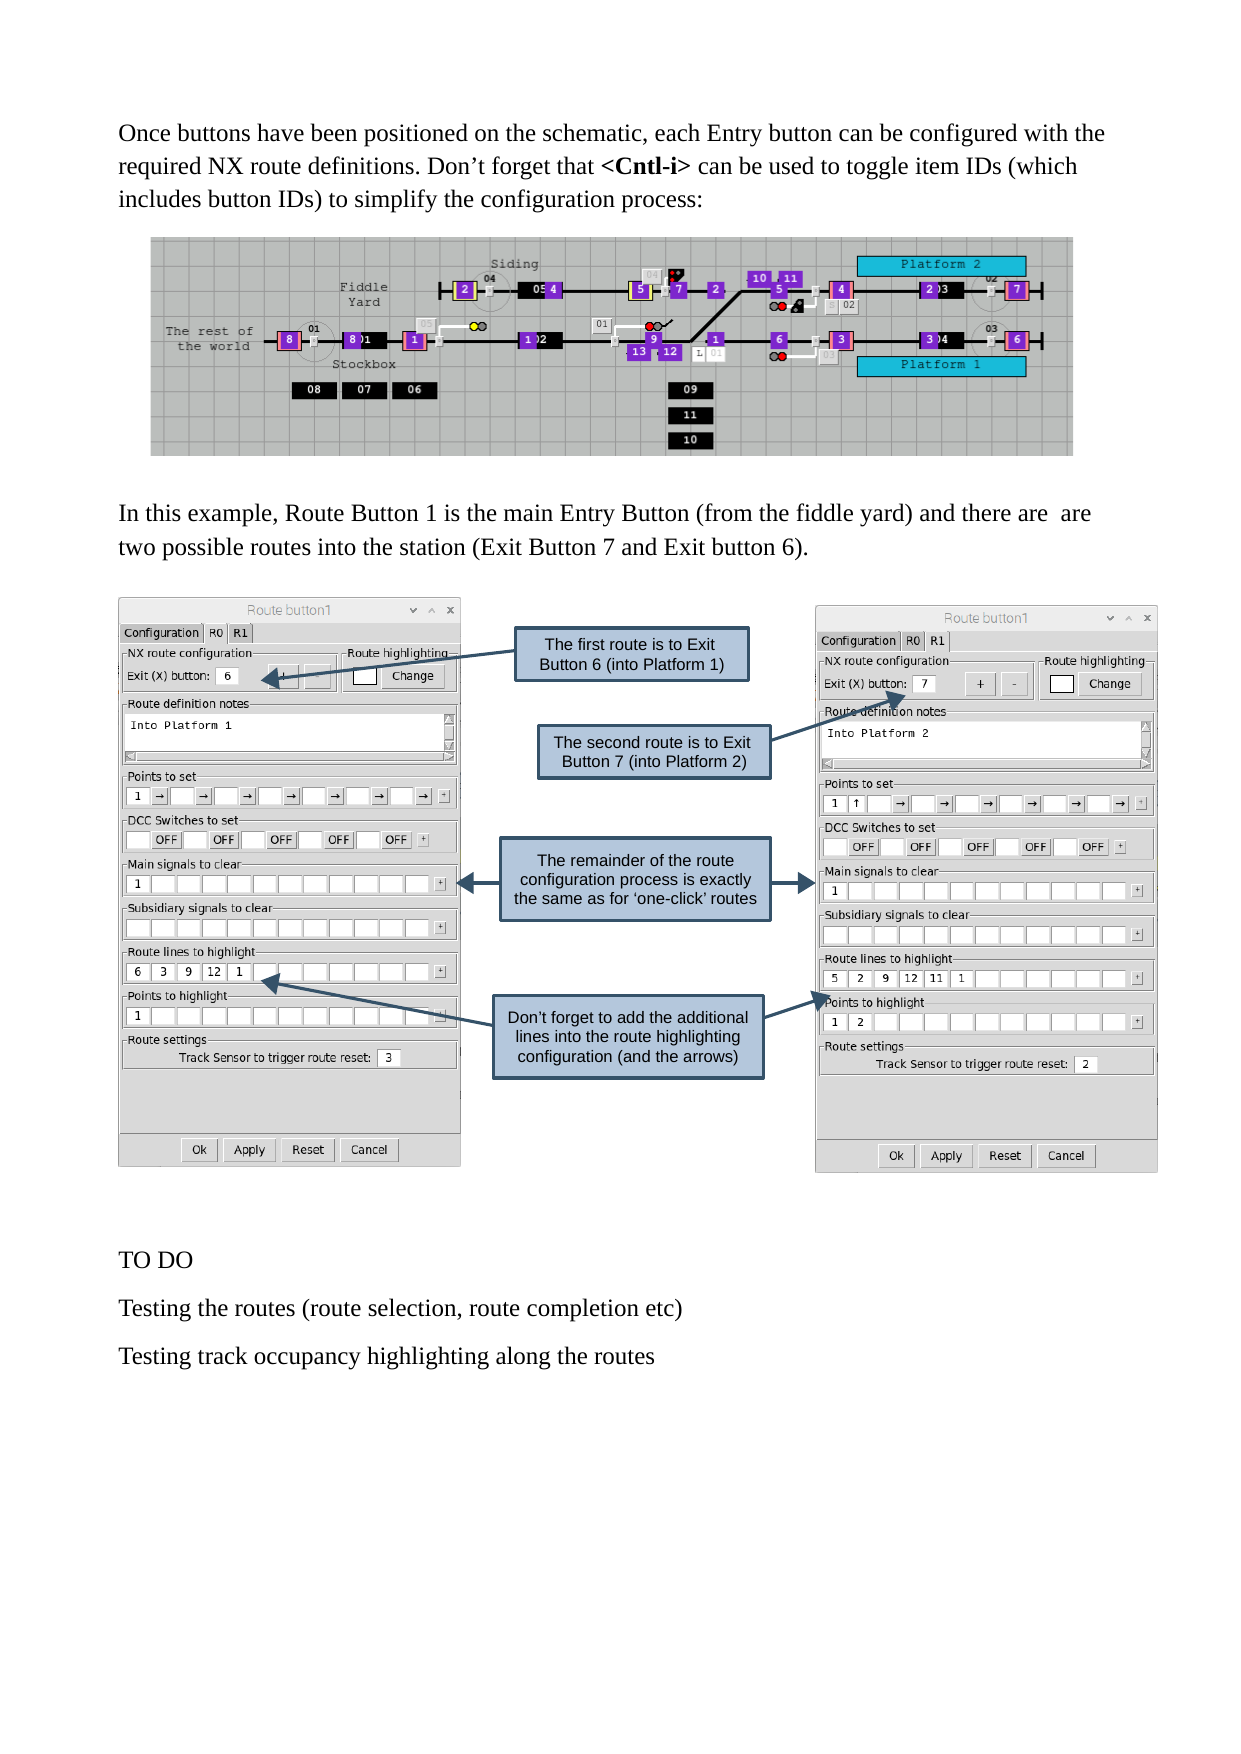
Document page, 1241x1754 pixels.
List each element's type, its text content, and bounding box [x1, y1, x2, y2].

text TO DO [118, 1246, 1122, 1274]
text In this example, Route Button 1 is the main Entry Button (from the fiddle yard) and there are are two possible routes into the station (Exit Button 7 and Exit button 6). [118, 498, 1122, 560]
text Testing the routes (route selection, route completion etc) [118, 1293, 1122, 1322]
picture [150, 237, 1074, 456]
text Once buttons have been positioned on the schematic, each Entry button can be configured with the required NX route definitions. Don’t forget that <Cntl-i> can be used to toggle item IDs (which includes button IDs) to simplify the configuration process: [118, 118, 1122, 213]
picture [815, 605, 1158, 1173]
picture [118, 597, 461, 1167]
text Testing track occupancy highlighting along the routes [118, 1341, 1122, 1369]
